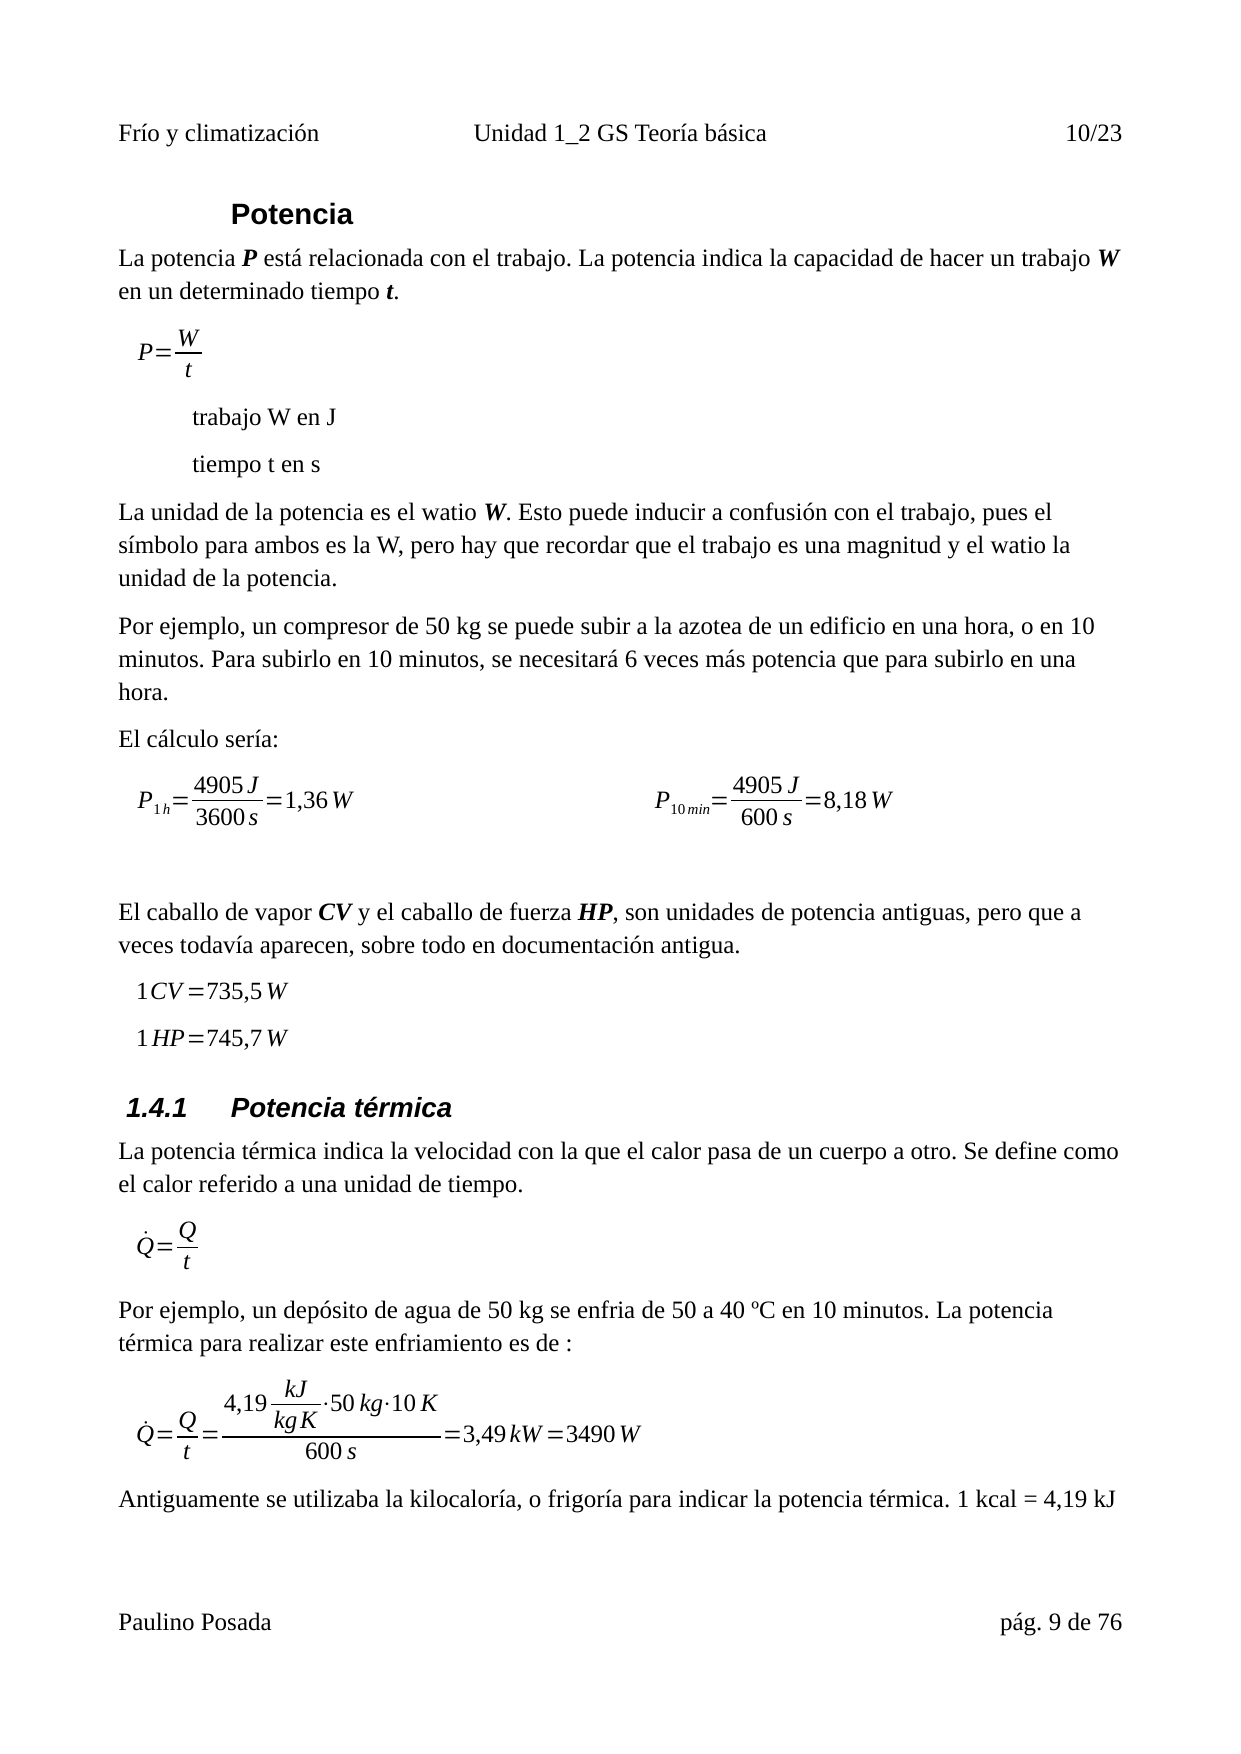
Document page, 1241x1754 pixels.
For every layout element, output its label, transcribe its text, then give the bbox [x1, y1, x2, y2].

text El cálculo sería: [118, 724, 1122, 753]
text Por ejemplo, un depósito de agua de 50 kg se enfria de 50 a 40 ºC en 10 minutos. La potencia térmica para realizar este enfriamiento es de : [118, 1295, 1122, 1357]
text La potencia P está relacionada con el trabajo. La potencia indica la capacidad de hacer un trabajo W en un determinado tiempo t. [118, 243, 1122, 305]
subtitle Potencia térmica [118, 1092, 1122, 1124]
text trabajo W en J [118, 402, 1122, 431]
subtitle Potencia [118, 197, 1122, 231]
text La unidad de la potencia es el watio W. Esto puede inducir a confusión con el trabajo, pues el símbolo para ambos es la W, pero hay que recordar que el trabajo es una magnitud y el watio la unidad de la potencia. [118, 497, 1122, 592]
text Antiguamente se utilizaba la kilocaloría, o frigoría para indicar la potencia térmica. 1 kcal = 4,19 kJ [118, 1484, 1122, 1513]
text La potencia térmica indica la velocidad con la que el calor pasa de un cuerpo a otro. Se define como el calor referido a una unidad de tiempo. [118, 1136, 1122, 1198]
text Por ejemplo, un compresor de 50 kg se puede subir a la azotea de un edificio en una hora, o en 10 minutos. Para subirlo en 10 minutos, se necesitará 6 veces más potencia que para subirlo en una hora. [118, 611, 1122, 706]
text El caballo de vapor CV y el caballo de fuerza HP, son unidades de potencia antiguas, pero que a veces todavía aparecen, sobre todo en documentación antigua. [118, 897, 1122, 959]
text tiempo t en s [118, 449, 1122, 478]
